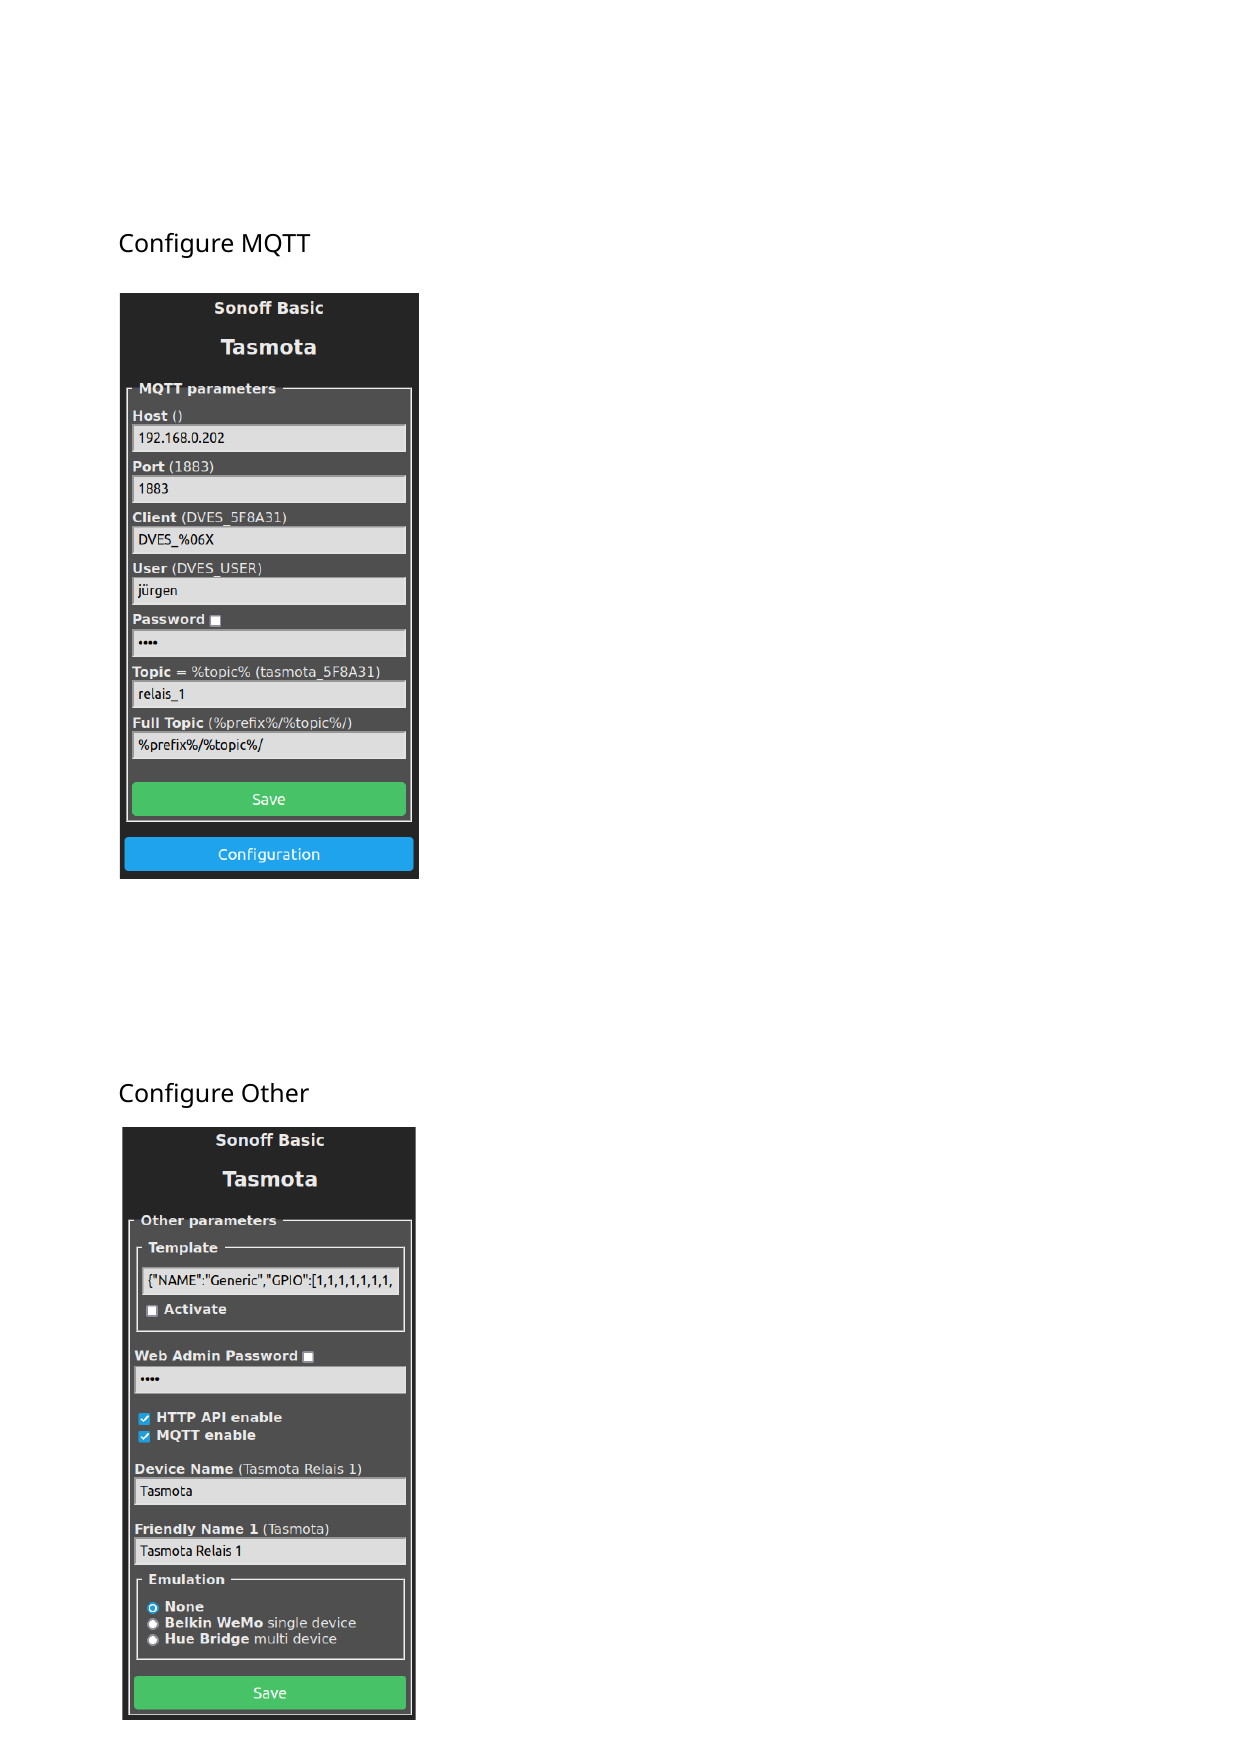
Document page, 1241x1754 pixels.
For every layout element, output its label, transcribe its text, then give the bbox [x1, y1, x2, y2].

picture [119, 293, 419, 879]
text Configure MQTT [118, 226, 1122, 260]
picture [122, 1127, 416, 1720]
text Configure Other [118, 1076, 1122, 1110]
